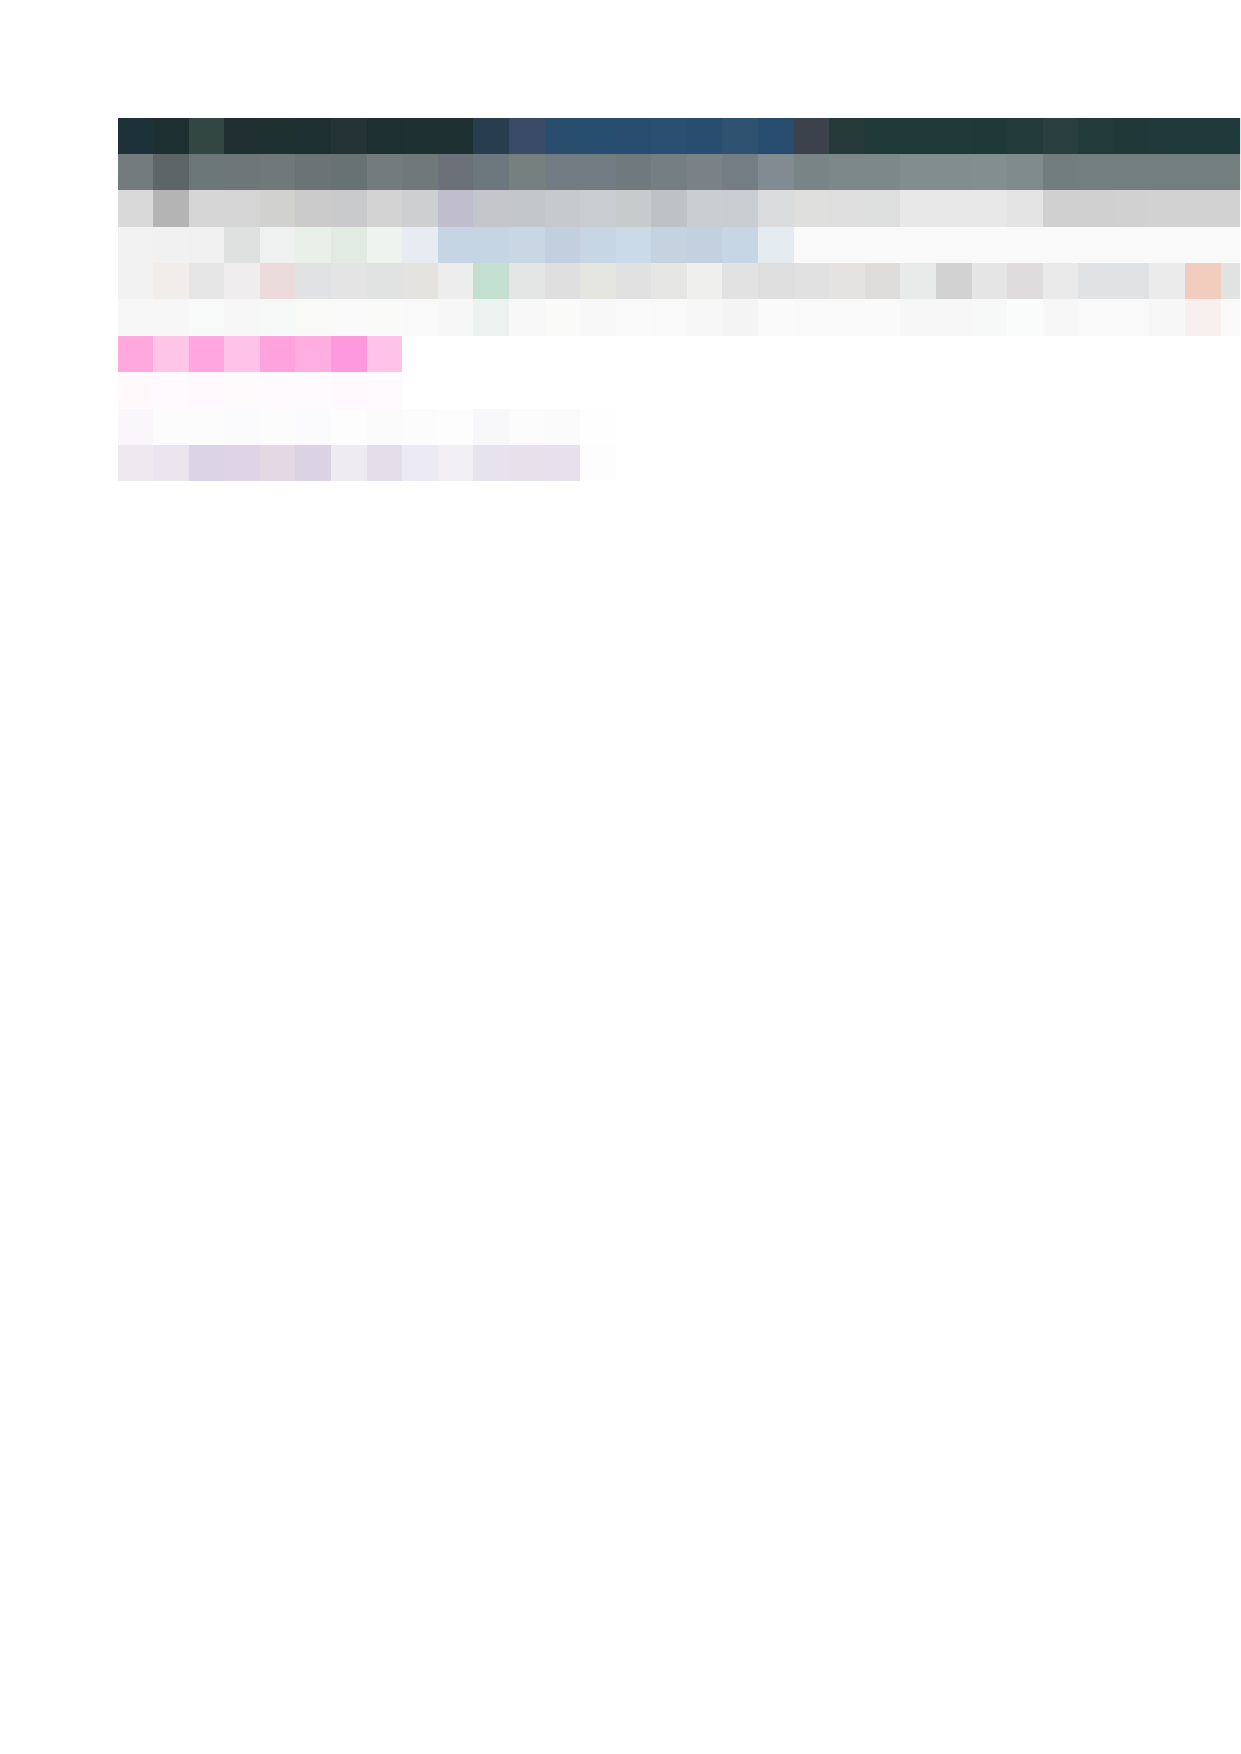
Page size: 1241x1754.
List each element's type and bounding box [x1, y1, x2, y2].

picture [118, 118, 1241, 1319]
